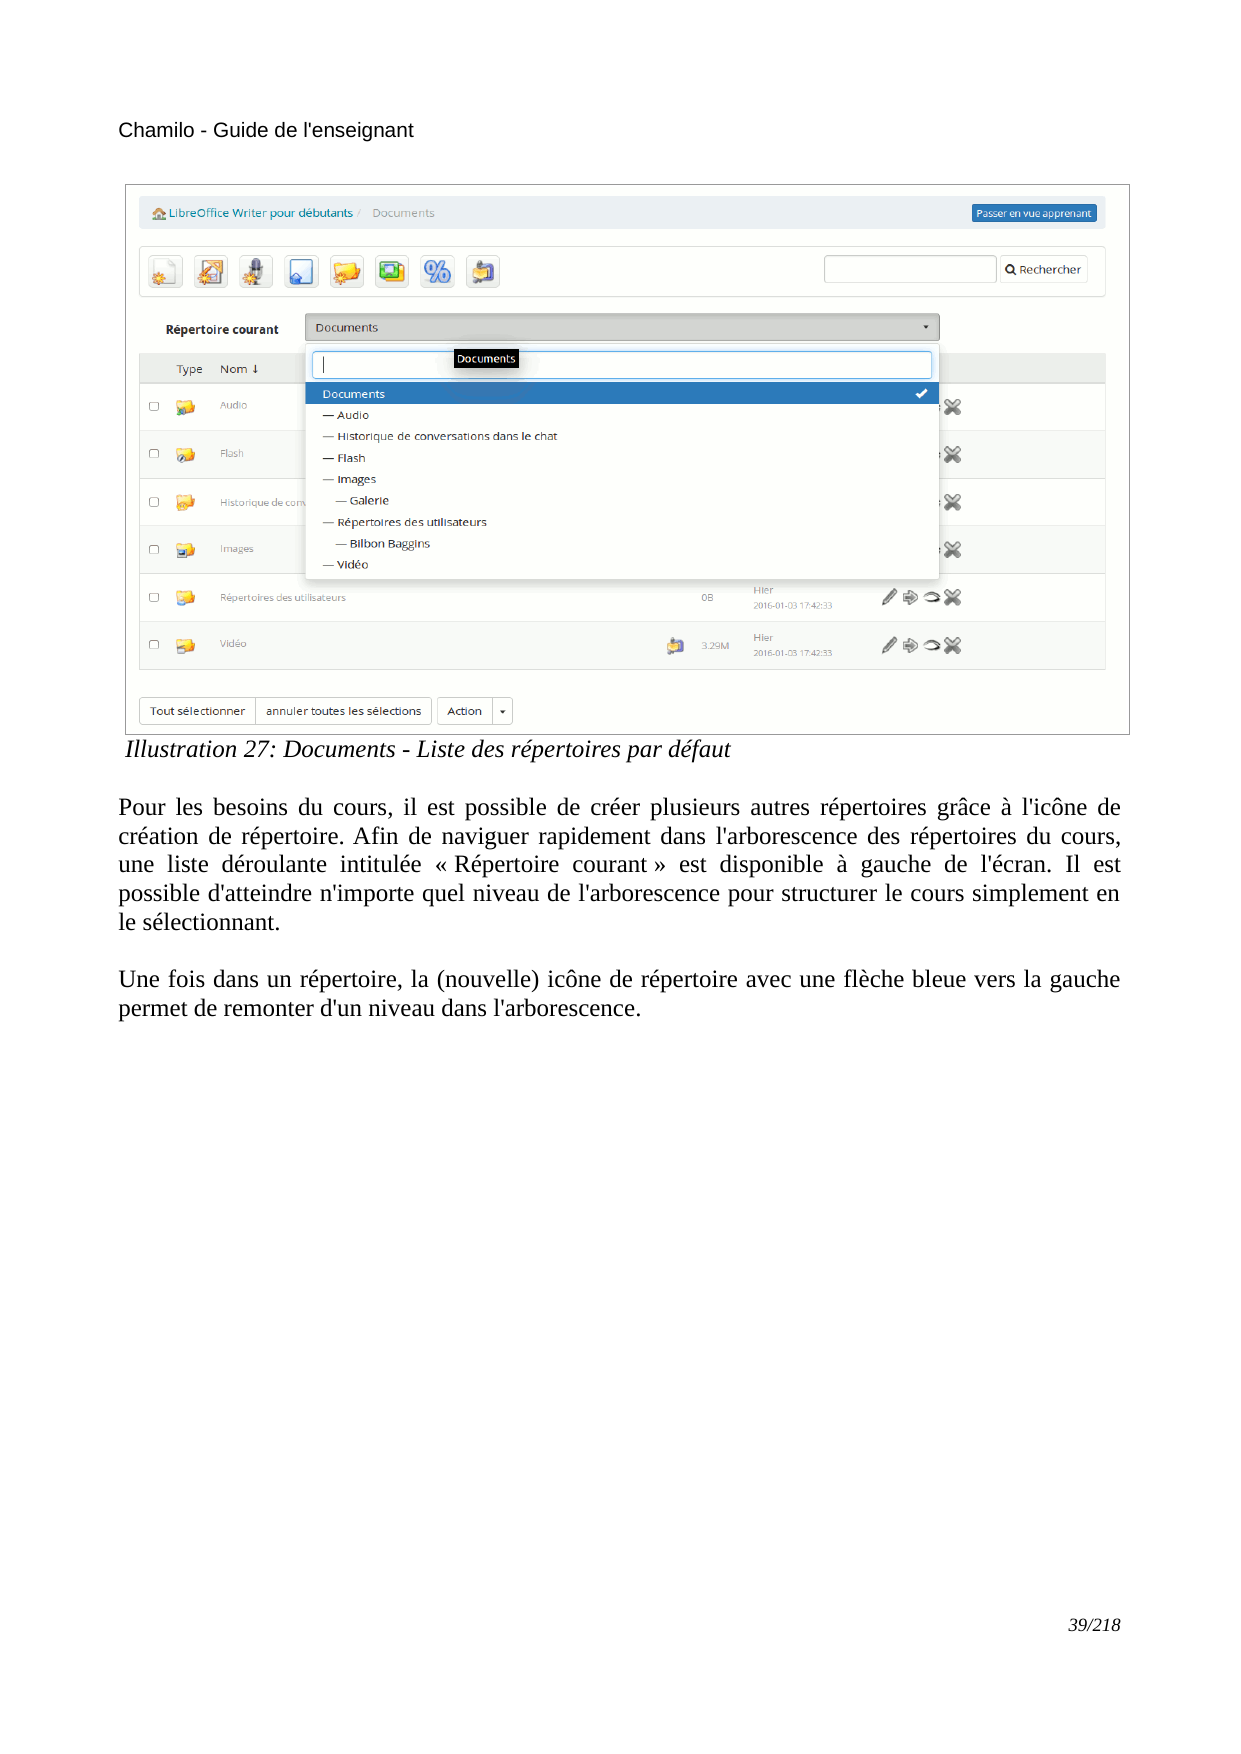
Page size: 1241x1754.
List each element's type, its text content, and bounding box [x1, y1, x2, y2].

text Une fois dans un répertoire, la (nouvelle) icône de répertoire avec une flèche bleue vers la gauche permet de remonter d'un niveau dans l'arborescence. [118, 964, 1122, 1022]
text Pour les besoins du cours, il est possible de créer plusieurs autres répertoires grâce à l'icône de création de répertoire. Afin de naviguer rapidement dans l'arborescence des répertoires du cours, une liste déroulante intitulée « Répertoire courant » est disponible à gauche de l'écran. Il est possible d'atteindre n'importe quel niveau de l'arborescence pour structurer le cours simplement en le sélectionnant. [118, 792, 1122, 936]
text Illustration 27: Documents - Liste des répertoires par défaut [125, 735, 1129, 763]
text [126, 185, 1129, 734]
picture [128, 187, 1126, 732]
